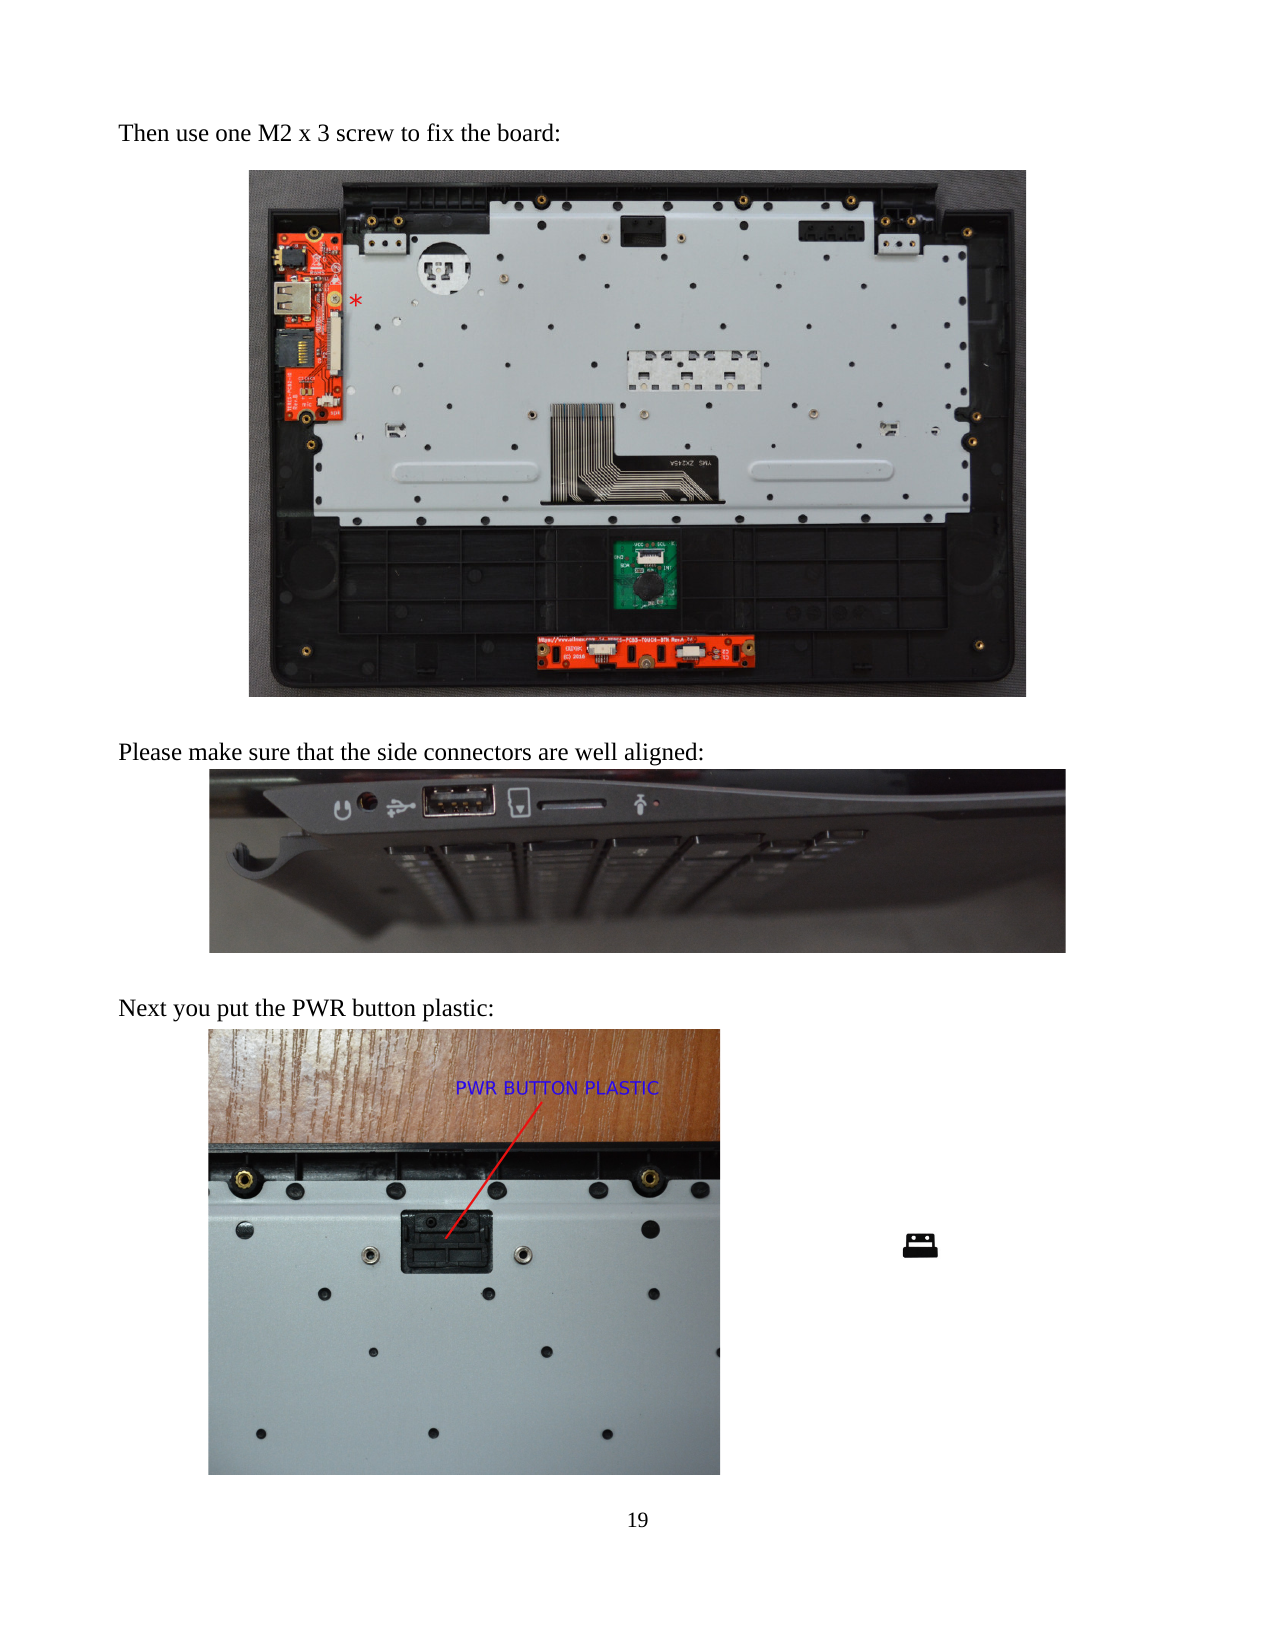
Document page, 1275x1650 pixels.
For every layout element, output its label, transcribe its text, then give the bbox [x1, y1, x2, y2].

picture [209, 769, 1066, 953]
picture [248, 170, 1027, 697]
picture [785, 1110, 1055, 1381]
picture [208, 1029, 721, 1475]
text Please make sure that the side connectors are well aligned: [118, 737, 1157, 766]
text Then use one M2 x 3 screw to fix the board: [118, 118, 1157, 147]
text Next you put the PWR button plastic: [118, 993, 1157, 1022]
